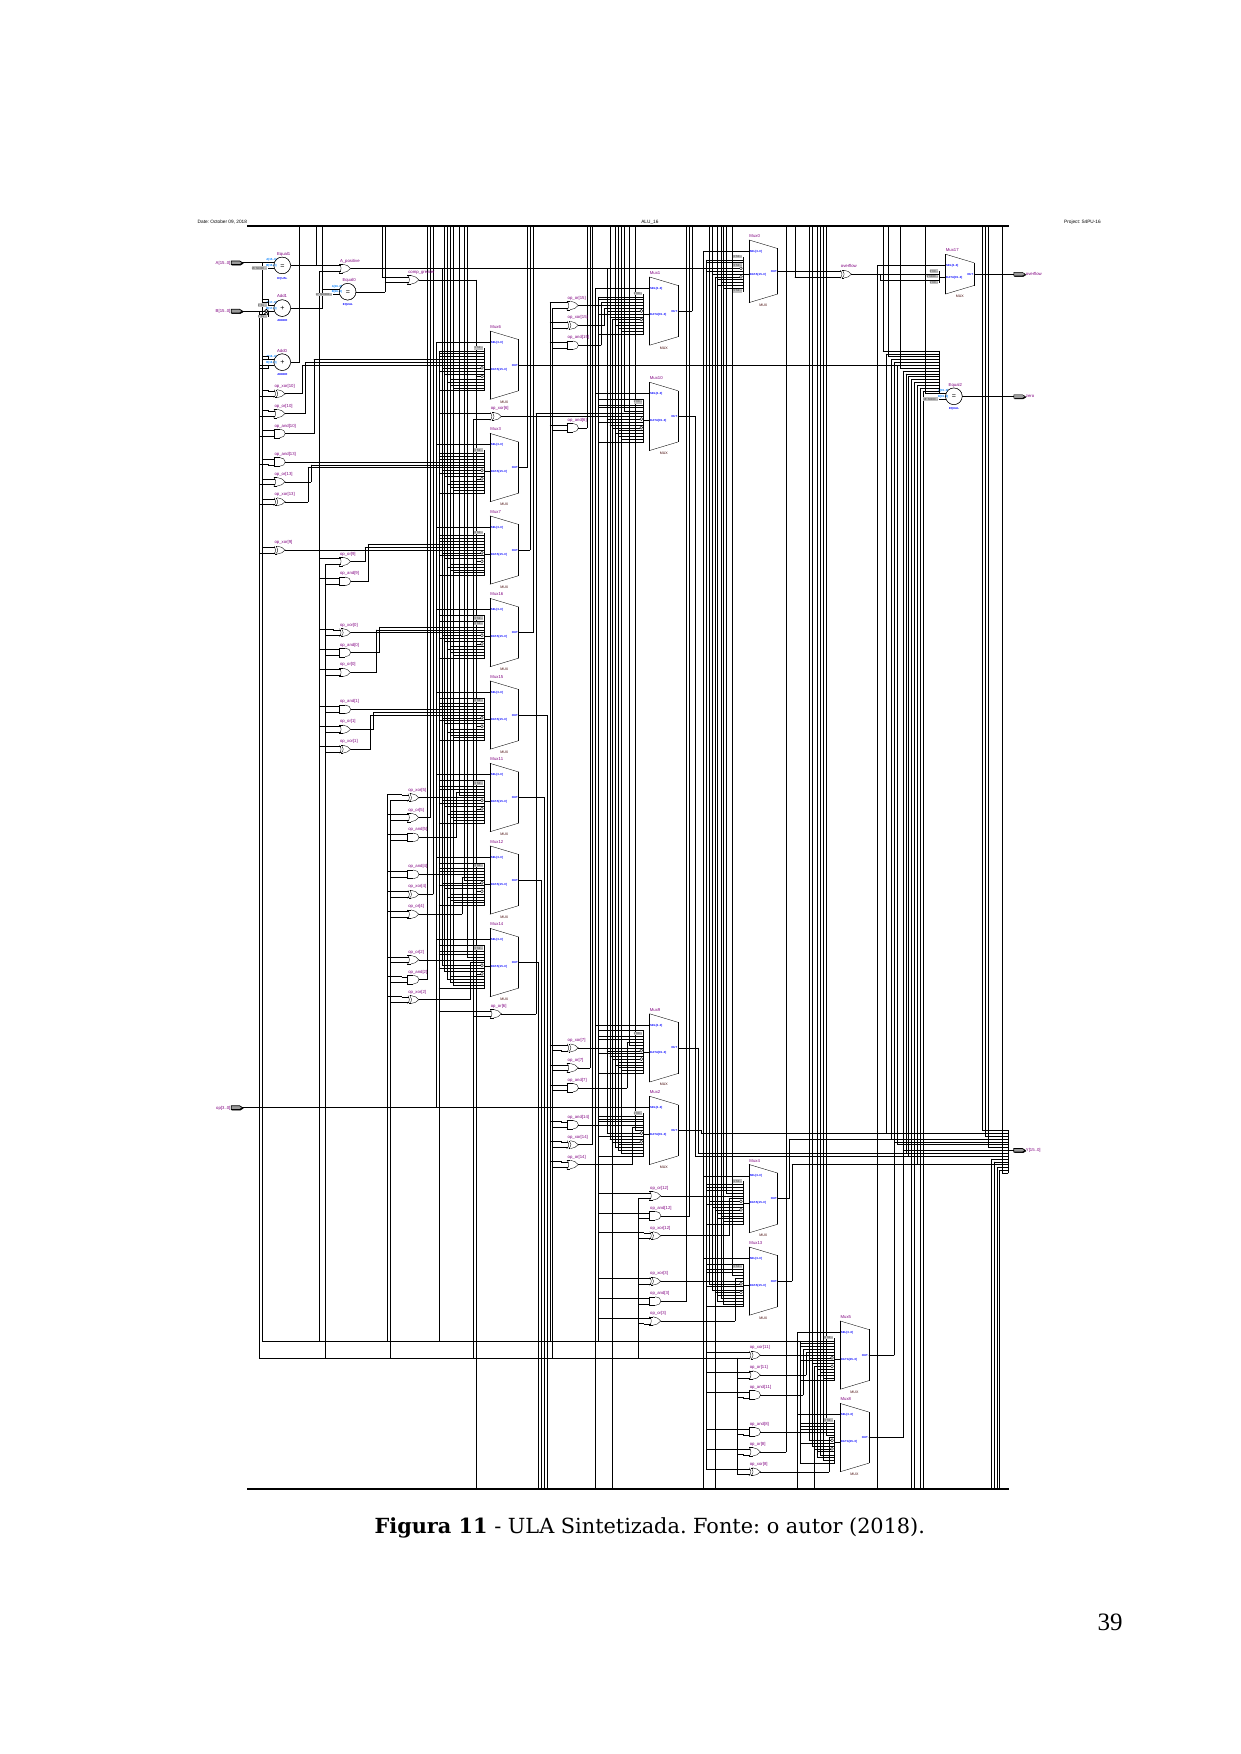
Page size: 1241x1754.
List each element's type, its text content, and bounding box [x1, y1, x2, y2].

text Figura 11 - ULA Sintetizada. Fonte: o autor (2018). [177, 201, 1122, 1539]
